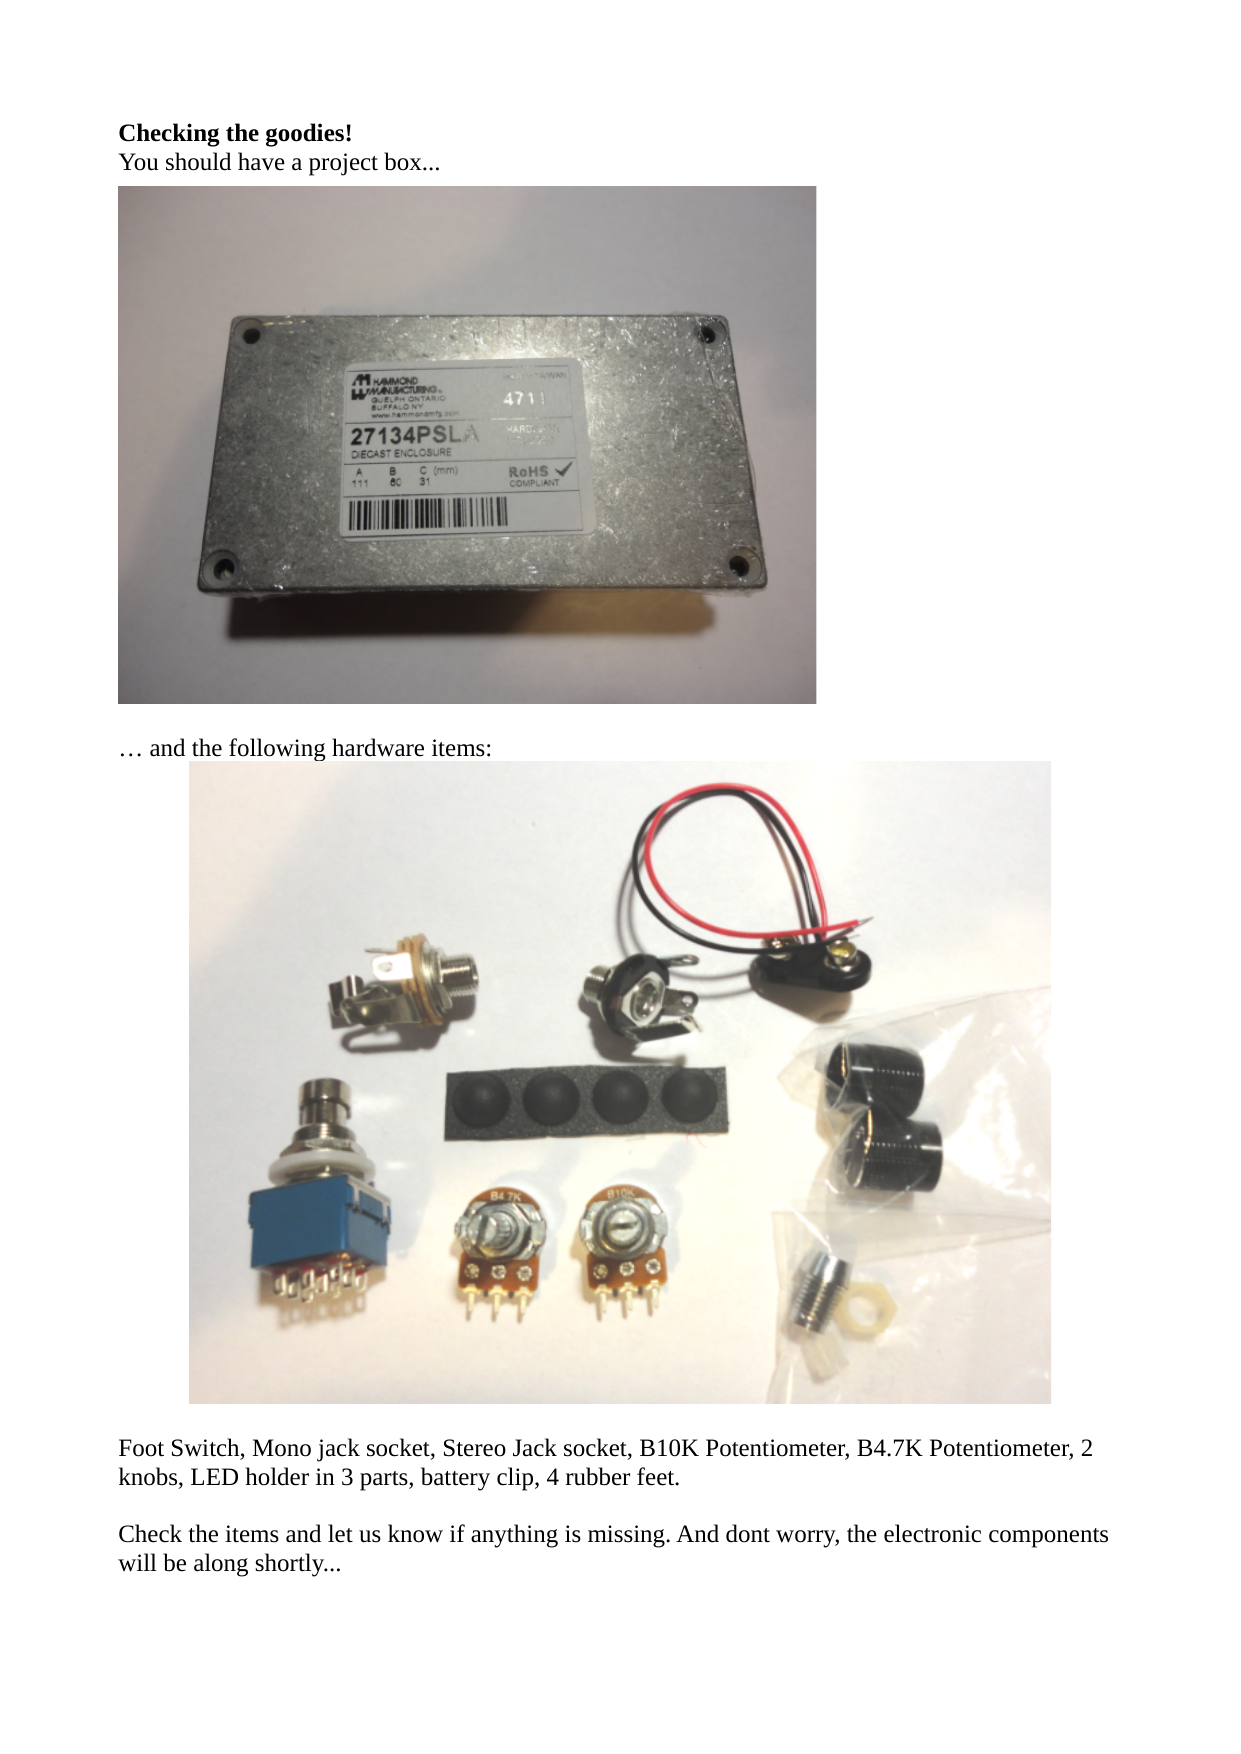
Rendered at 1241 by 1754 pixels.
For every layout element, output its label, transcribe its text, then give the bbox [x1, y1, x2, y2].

text Foot Switch, Mono jack socket, Stereo Jack socket, B10K Potentiometer, B4.7K Potentiometer, 2 knobs, LED holder in 3 parts, battery clip, 4 rubber feet. [118, 1433, 1122, 1490]
text Checking the goodies! [118, 118, 1122, 147]
text … and the following hardware items: [118, 733, 1122, 762]
text You should have a project box... [118, 147, 1122, 176]
text Check the items and let us know if anything is missing. And dont worry, the electronic components will be along shortly... [118, 1519, 1122, 1577]
